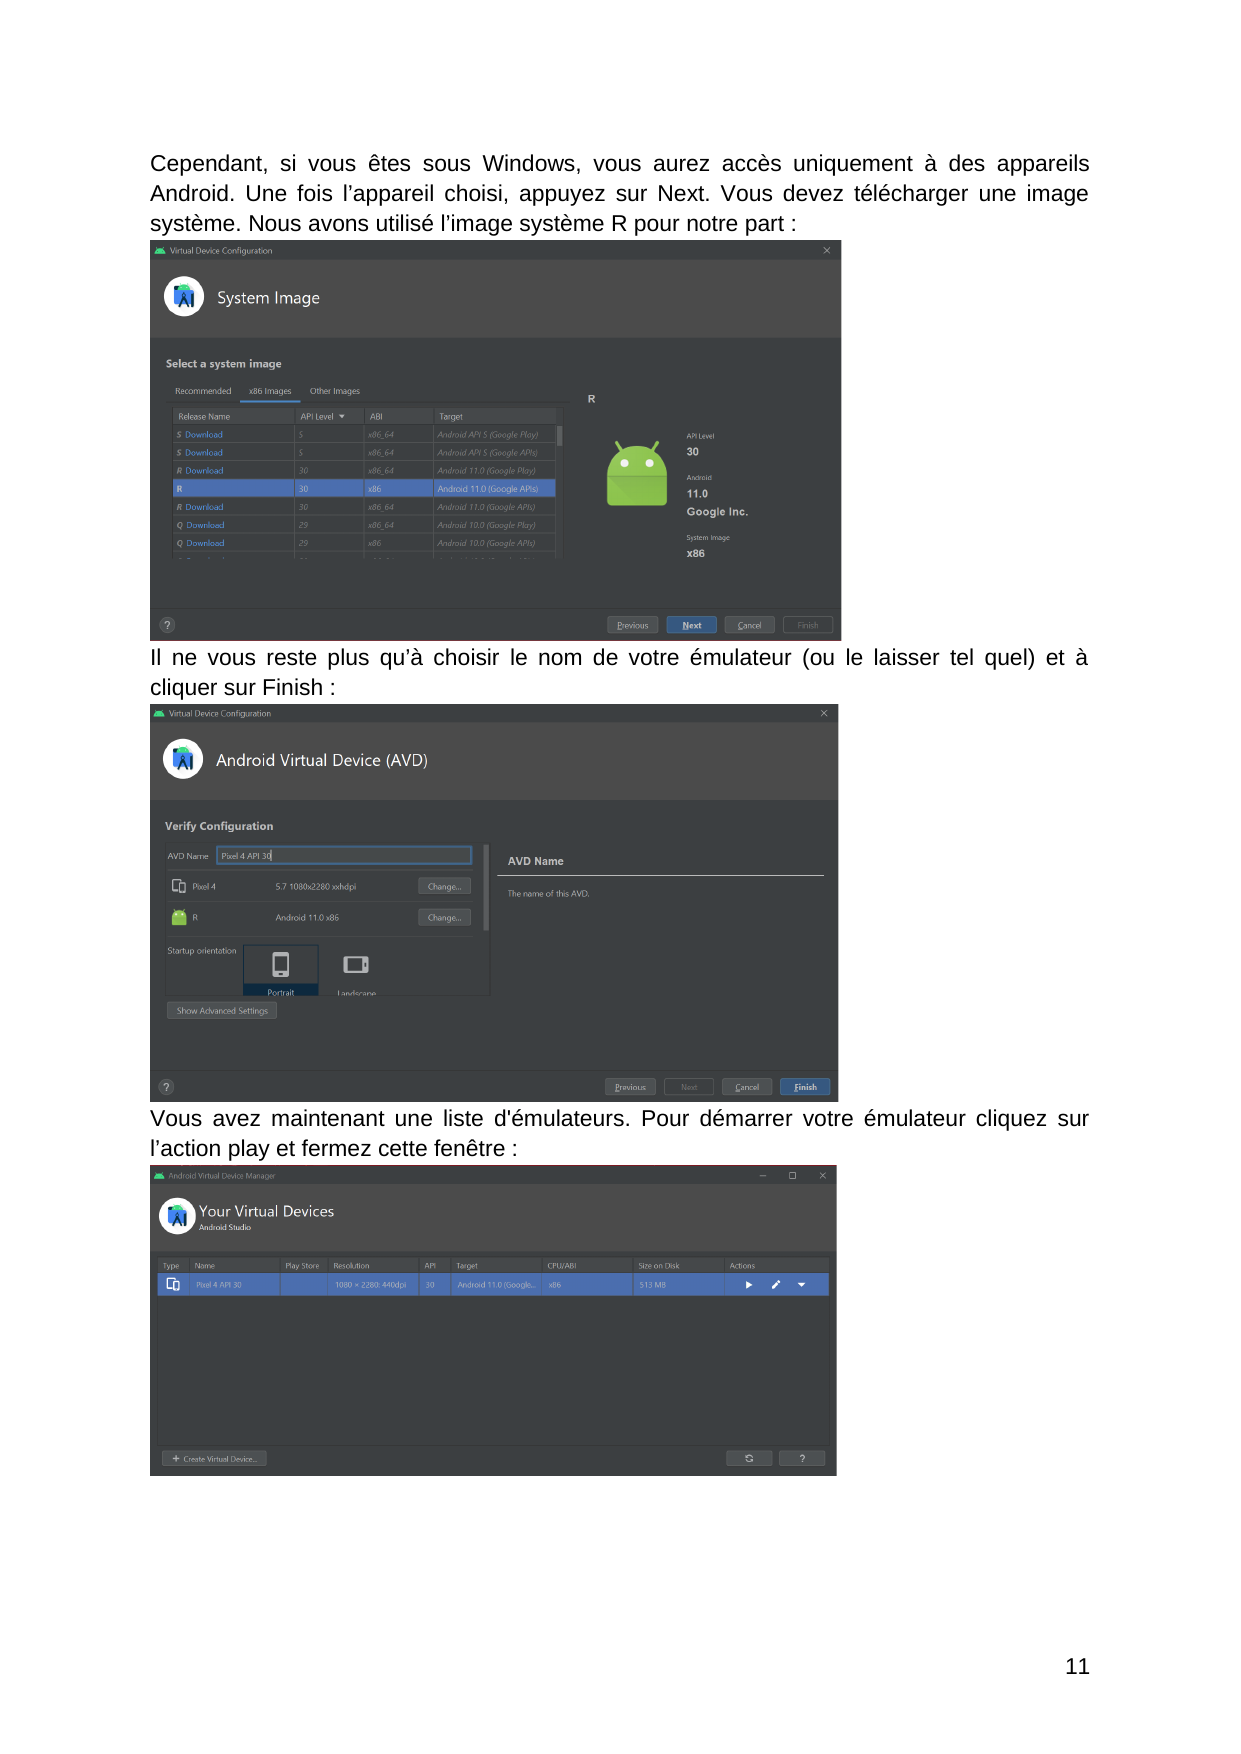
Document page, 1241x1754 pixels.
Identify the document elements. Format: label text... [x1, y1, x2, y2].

text Cependant, si vous êtes sous Windows, vous aurez accès uniquement à des appareils Android. Une fois l’appareil choisi, appuyez sur Next. Vous devez télécharger une image système. Nous avons utilisé l’image système R pour notre part : [150, 150, 1090, 237]
picture [150, 704, 839, 1102]
text Vous avez maintenant une liste d'émulateurs. Pour démarrer votre émulateur cliquez sur l’action play et fermez cette fenêtre : [150, 1105, 1090, 1162]
picture [150, 240, 842, 641]
picture [150, 1165, 837, 1476]
text Il ne vous reste plus qu’à choisir le nom de votre émulateur (ou le laisser tel quel) et à cliquer sur Finish : [150, 644, 1090, 701]
